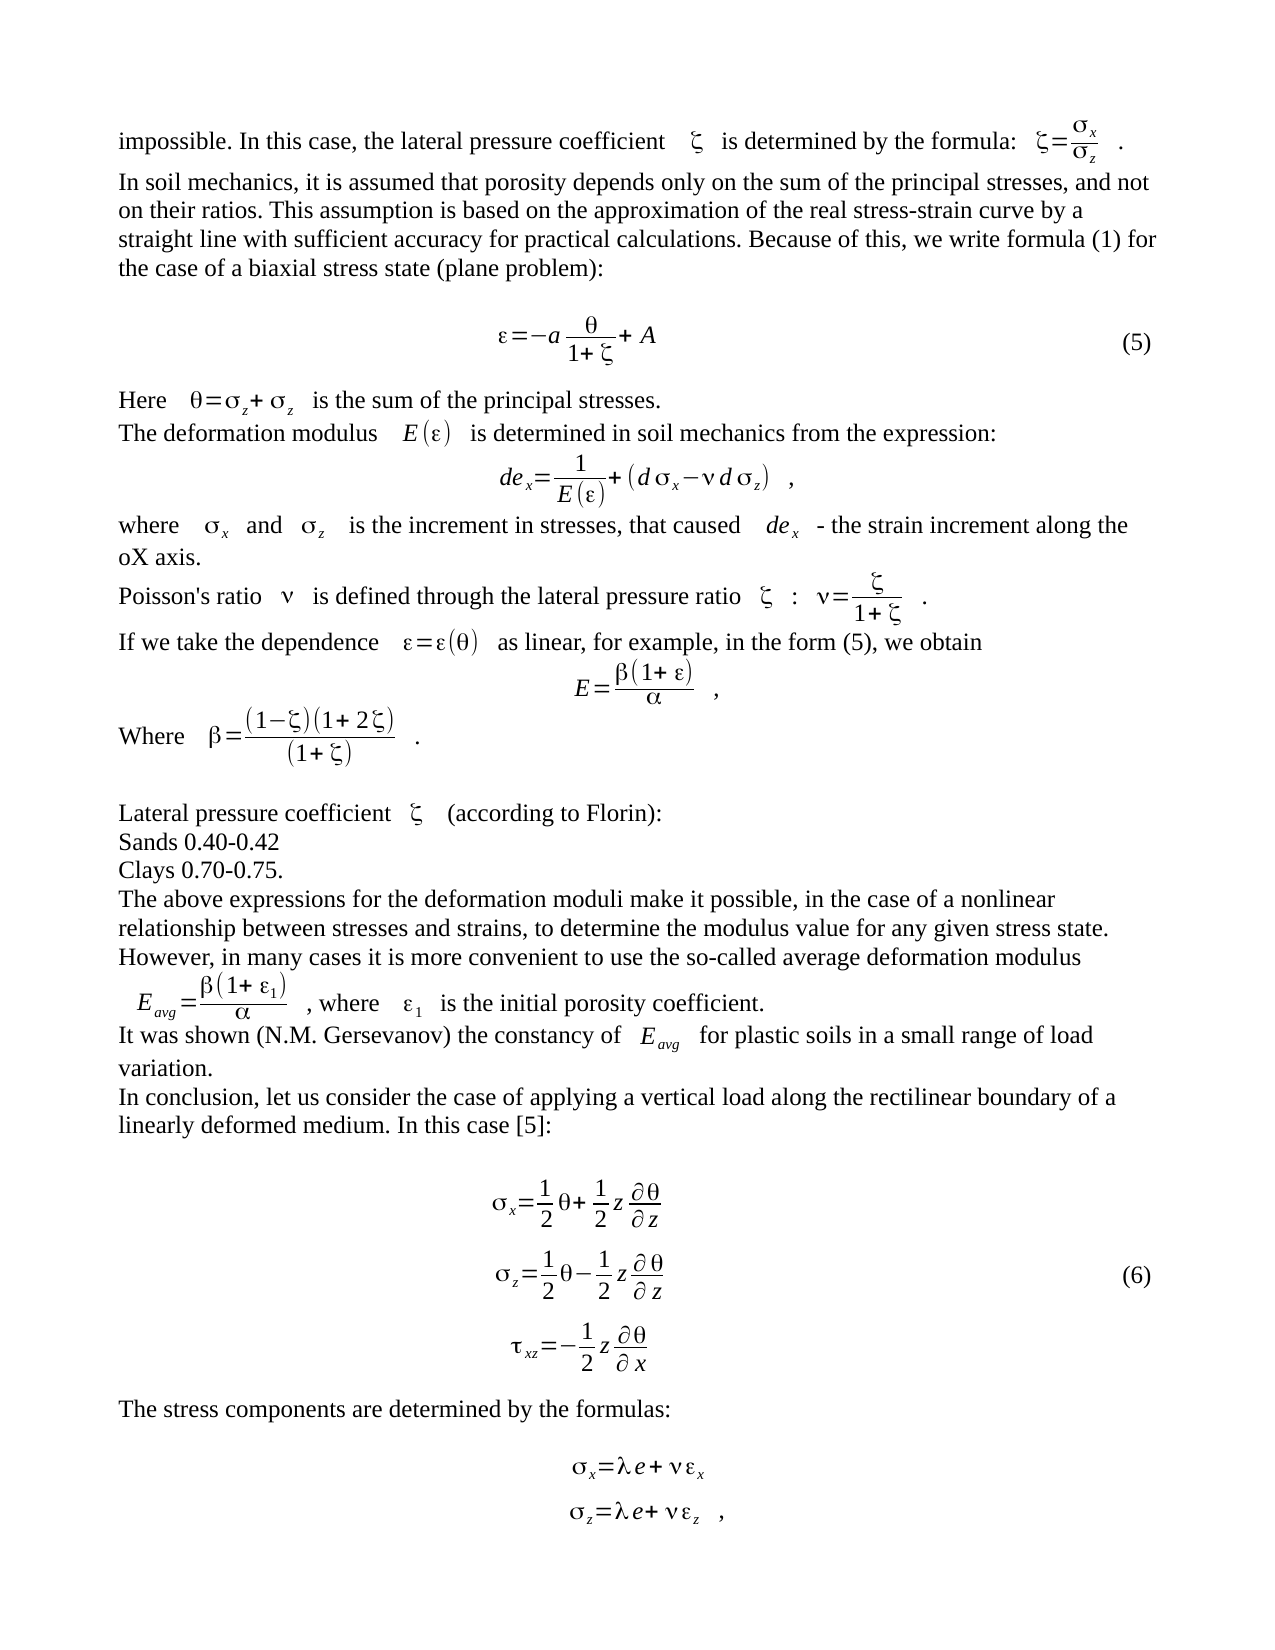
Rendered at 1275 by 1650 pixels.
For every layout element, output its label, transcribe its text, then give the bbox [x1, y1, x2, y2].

table_header [118, 1168, 1041, 1394]
table_header (5) [1041, 310, 1157, 385]
text Sands 0.40-0.42 [118, 827, 1157, 856]
text In conclusion, let us consider the case of applying a vertical load along the rectilinear boundary of a linearly deformed medium. In this case [5]: [118, 1082, 1157, 1139]
text The deformation modulus is determined in soil mechanics from the expression: [118, 418, 1157, 448]
text It was shown (N.M. Gersevanov) the constancy offor plastic soils in a small range of load variation. [118, 1021, 1157, 1082]
text The above expressions for the deformation moduli make it possible, in the case of a nonlinear relationship between stresses and strains, to determine the modulus value for any given stress state. However, in many cases it is more convenient to use the so-called average deformation modulus, where is the initial porosity coefficient. [118, 884, 1157, 1021]
text , [118, 658, 1157, 706]
table_header (6) [1041, 1168, 1157, 1394]
text where and is the increment in stresses, that caused - the strain increment along the oX axis. [118, 510, 1157, 571]
text Clays 0.70-0.75. [118, 856, 1157, 884]
table_header [118, 310, 1041, 385]
text The stress components are determined by the formulas: [118, 1394, 1157, 1423]
text Here is the sum of the principal stresses. [118, 385, 1157, 418]
text Where . [118, 706, 1157, 769]
text , [118, 448, 1157, 510]
text If we take the dependence as linear, for example, in the form (5), we obtain [118, 627, 1157, 658]
text Lateral pressure coefficient (according to Florin): [118, 798, 1157, 827]
text Poisson's ratiois defined through the lateral pressure ratio:. [118, 571, 1157, 627]
text , [118, 1496, 1157, 1528]
text impossible. In this case, the lateral pressure coefficient is determined by the formula:. In soil mechanics, it is assumed that porosity depends only on the sum of the principal stresses, and not on their ratios. This assumption is based on the approximation of the real stress-strain curve by a straight line with sufficient accuracy for practical calculations. Because of this, we write formula (1) for the case of a biaxial stress state (plane problem): [118, 118, 1157, 282]
